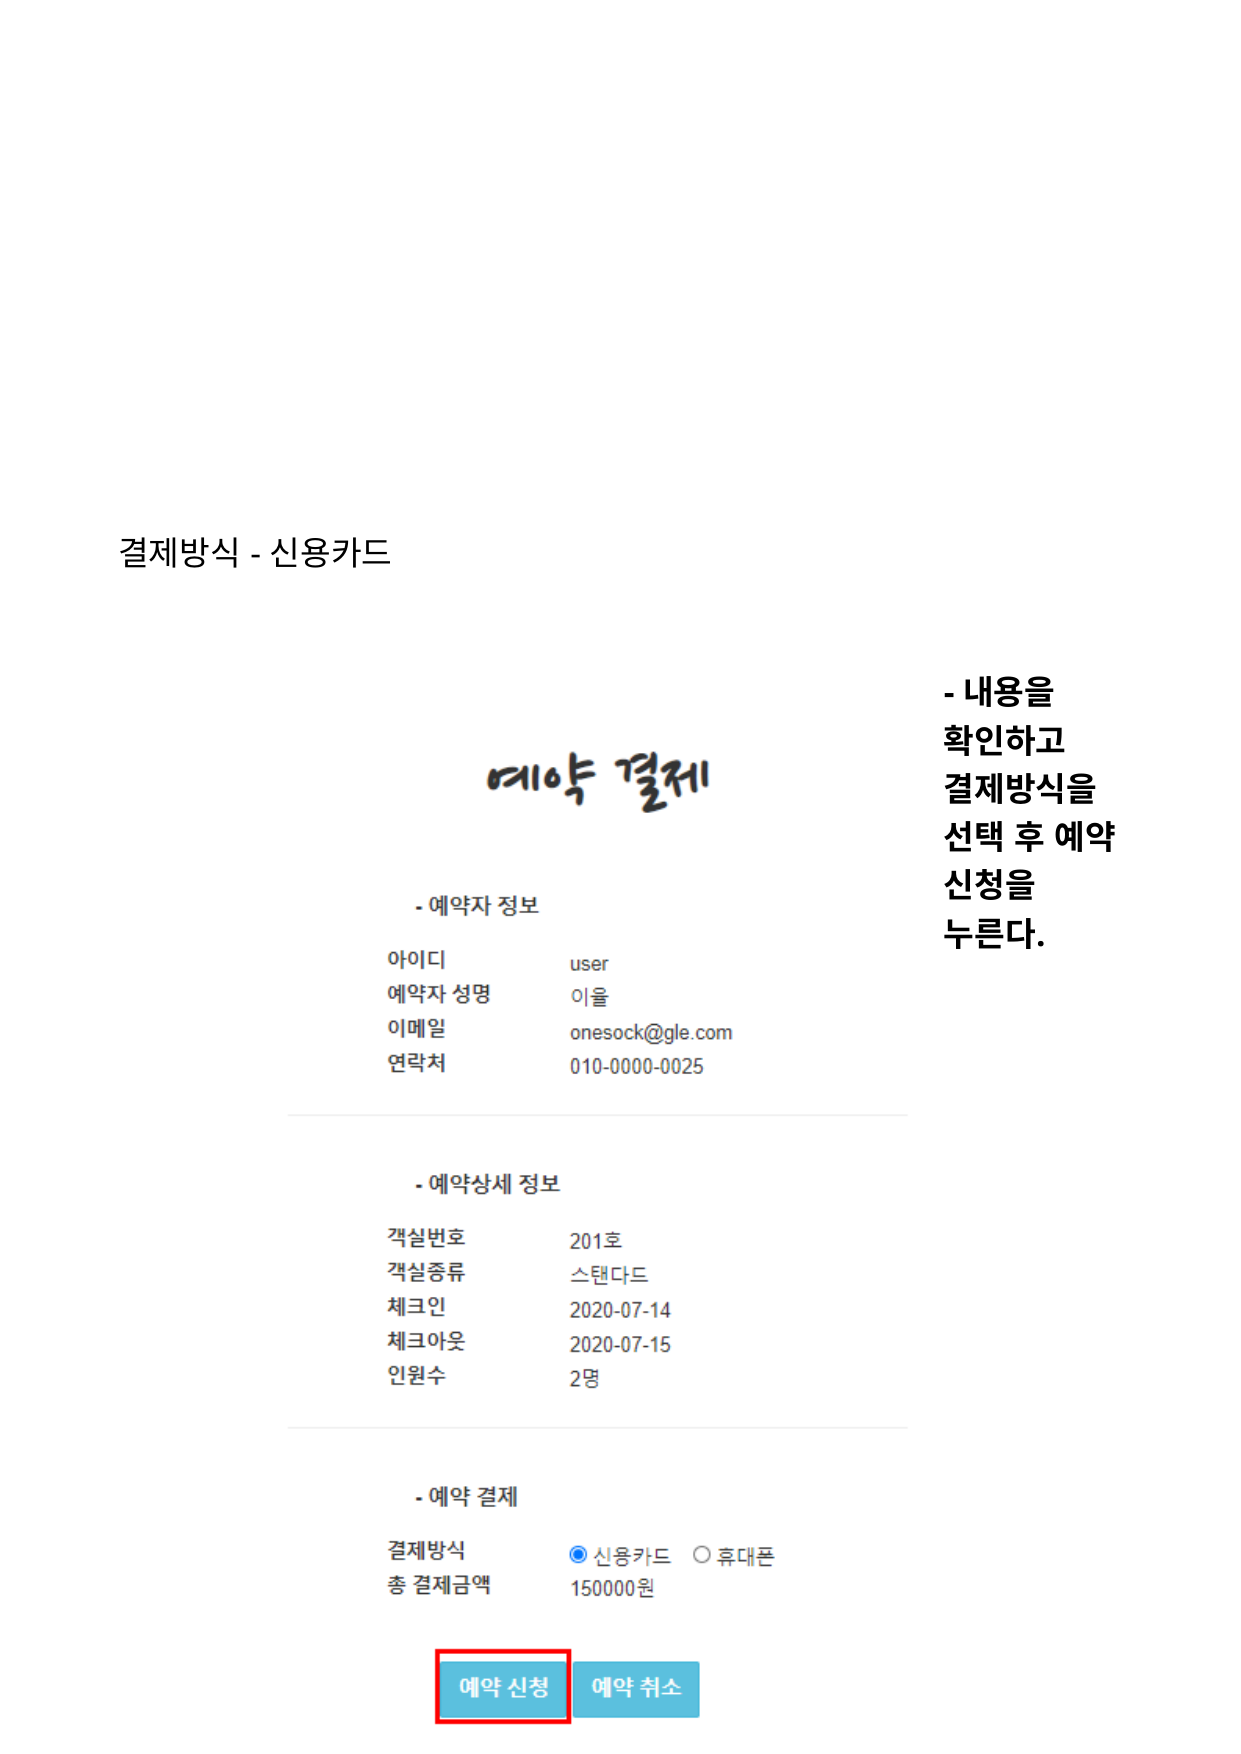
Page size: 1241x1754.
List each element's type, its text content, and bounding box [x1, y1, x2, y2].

text - 내용을 확인하고 결제방식을 선택 후 예약 신청을 누른다. [118, 666, 1122, 956]
text 결제방식 - 신용카드 [118, 527, 1122, 575]
picture [246, 702, 944, 1754]
